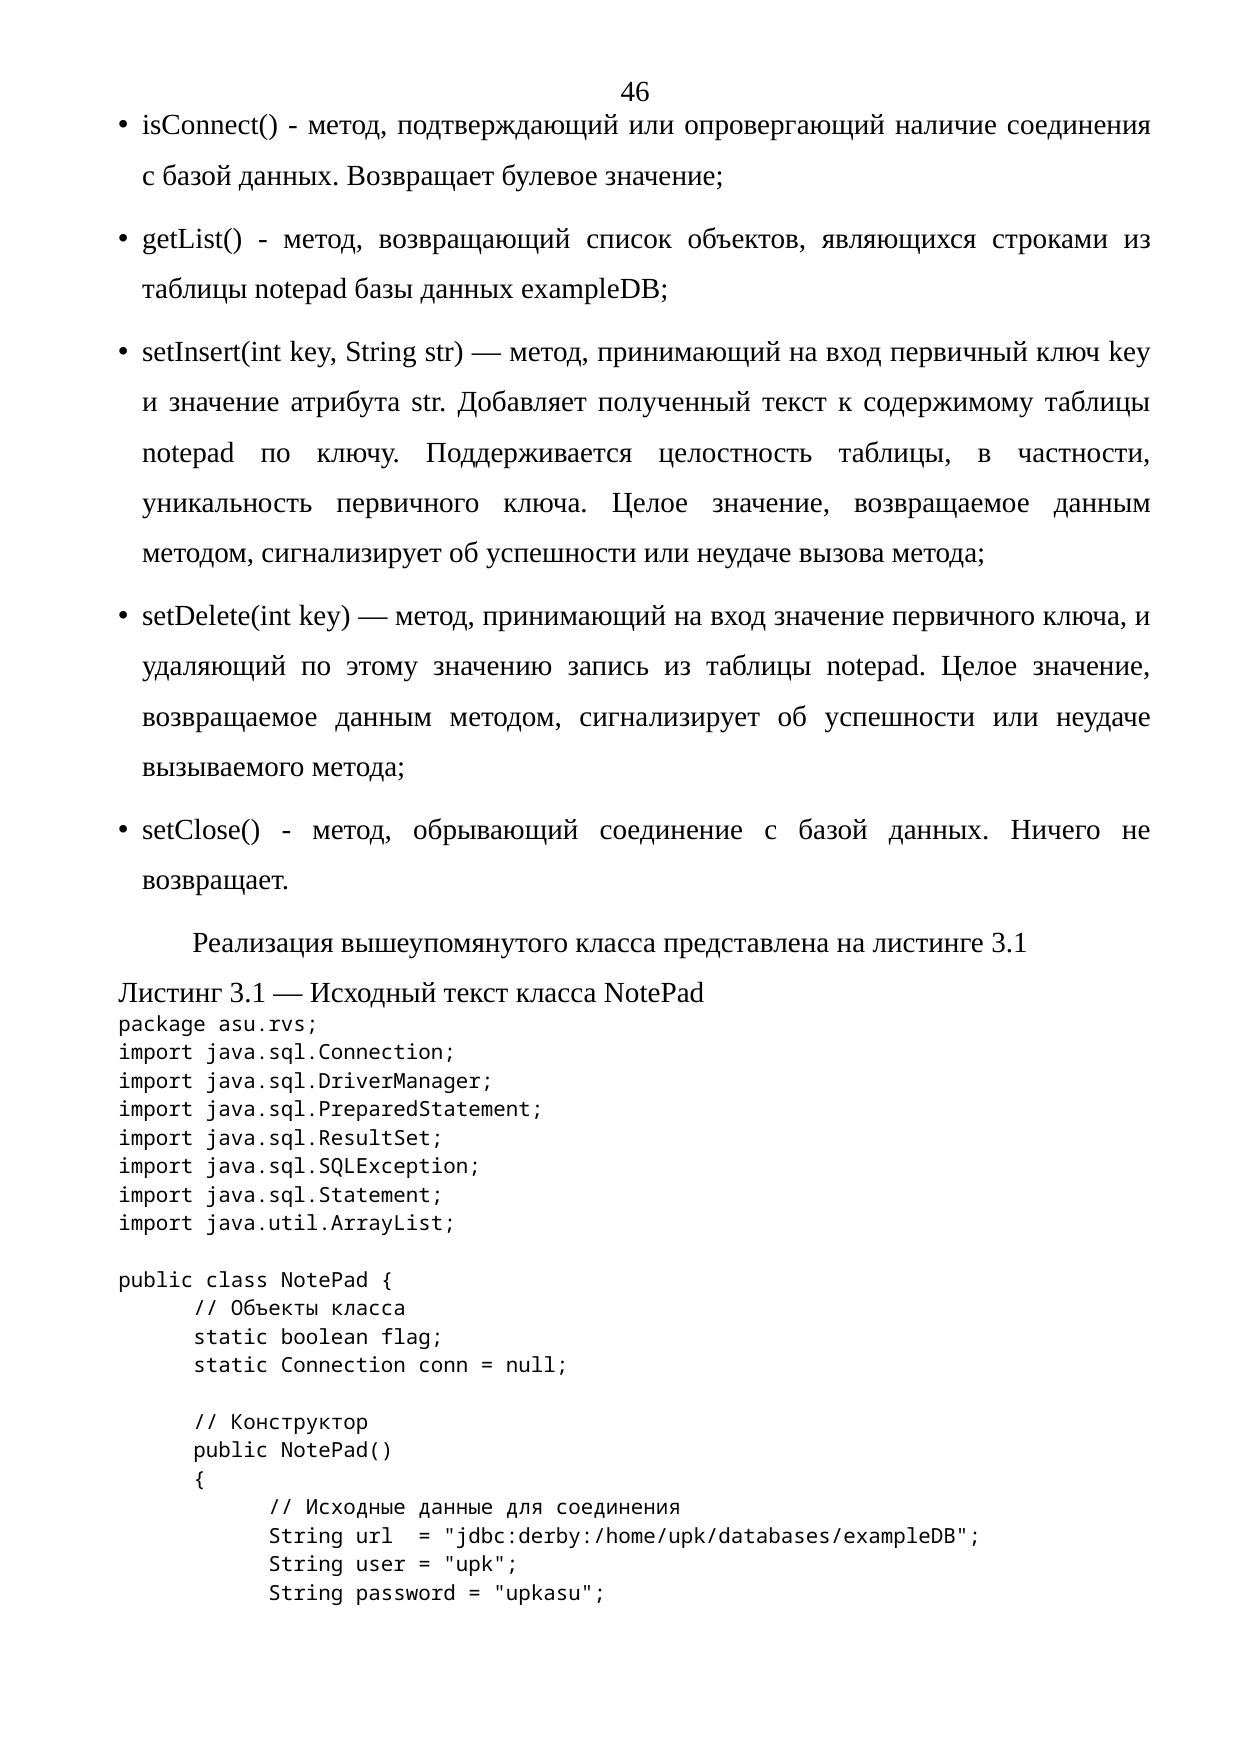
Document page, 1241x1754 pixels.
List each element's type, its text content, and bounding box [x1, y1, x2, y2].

list setClose() - метод, обрывающий соединение с базой данных. Ничего не возвращает. [118, 812, 1152, 896]
list setInsert(int key, String str) — метод, принимающий на вход первичный ключ key и значение атрибута str. Добавляет полученный текст к содержимому таблицы notepad по ключу. Поддерживается целостность таблицы, в частности, уникальность первичного ключа. Целое значение, возвращаемое данным методом, сигнализирует об успешности или неудаче вызова метода; [118, 334, 1152, 569]
text Реализация вышеупомянутого класса представлена на листинге 3.1 [118, 925, 1152, 959]
text // Исходные данные для соединения [118, 1492, 1152, 1521]
text package asu.rvs; [118, 1009, 1152, 1037]
text import java.sql.PreparedStatement; [118, 1094, 1152, 1123]
text { [118, 1464, 1152, 1492]
text static Connection conn = null; [118, 1350, 1152, 1379]
text import java.sql.SQLException; [118, 1151, 1152, 1180]
text static boolean flag; [118, 1322, 1152, 1350]
list getList() - метод, возвращающий список объектов, являющихся строками из таблицы notepad базы данных exampleDB; [118, 221, 1152, 305]
text import java.sql.Connection; [118, 1037, 1152, 1066]
text public NotePad() [118, 1436, 1152, 1464]
text String user = "upk"; [118, 1549, 1152, 1578]
text public class NotePad { [118, 1265, 1152, 1293]
text // Объекты класса [118, 1293, 1152, 1322]
text import java.sql.DriverManager; [118, 1066, 1152, 1094]
text // Конструктор [118, 1407, 1152, 1436]
list isConnect() - метод, подтверждающий или опровергающий наличие соединения с базой данных. Возвращает булевое значение; [118, 107, 1152, 191]
text Листинг 3.1 — Исходный текст класса NotePad [118, 976, 1152, 1009]
list setDelete(int key) — метод, принимающий на вход значение первичного ключа, и удаляющий по этому значению запись из таблицы notepad. Целое значение, возвращаемое данным методом, сигнализирует об успешности или неудаче вызываемого метода; [118, 598, 1152, 783]
text import java.sql.ResultSet; [118, 1123, 1152, 1151]
text import java.util.ArrayList; [118, 1208, 1152, 1237]
text String url = "jdbc:derby:/home/upk/databases/exampleDB"; [118, 1521, 1152, 1549]
text import java.sql.Statement; [118, 1180, 1152, 1208]
text String password = "upkasu"; [118, 1578, 1152, 1606]
